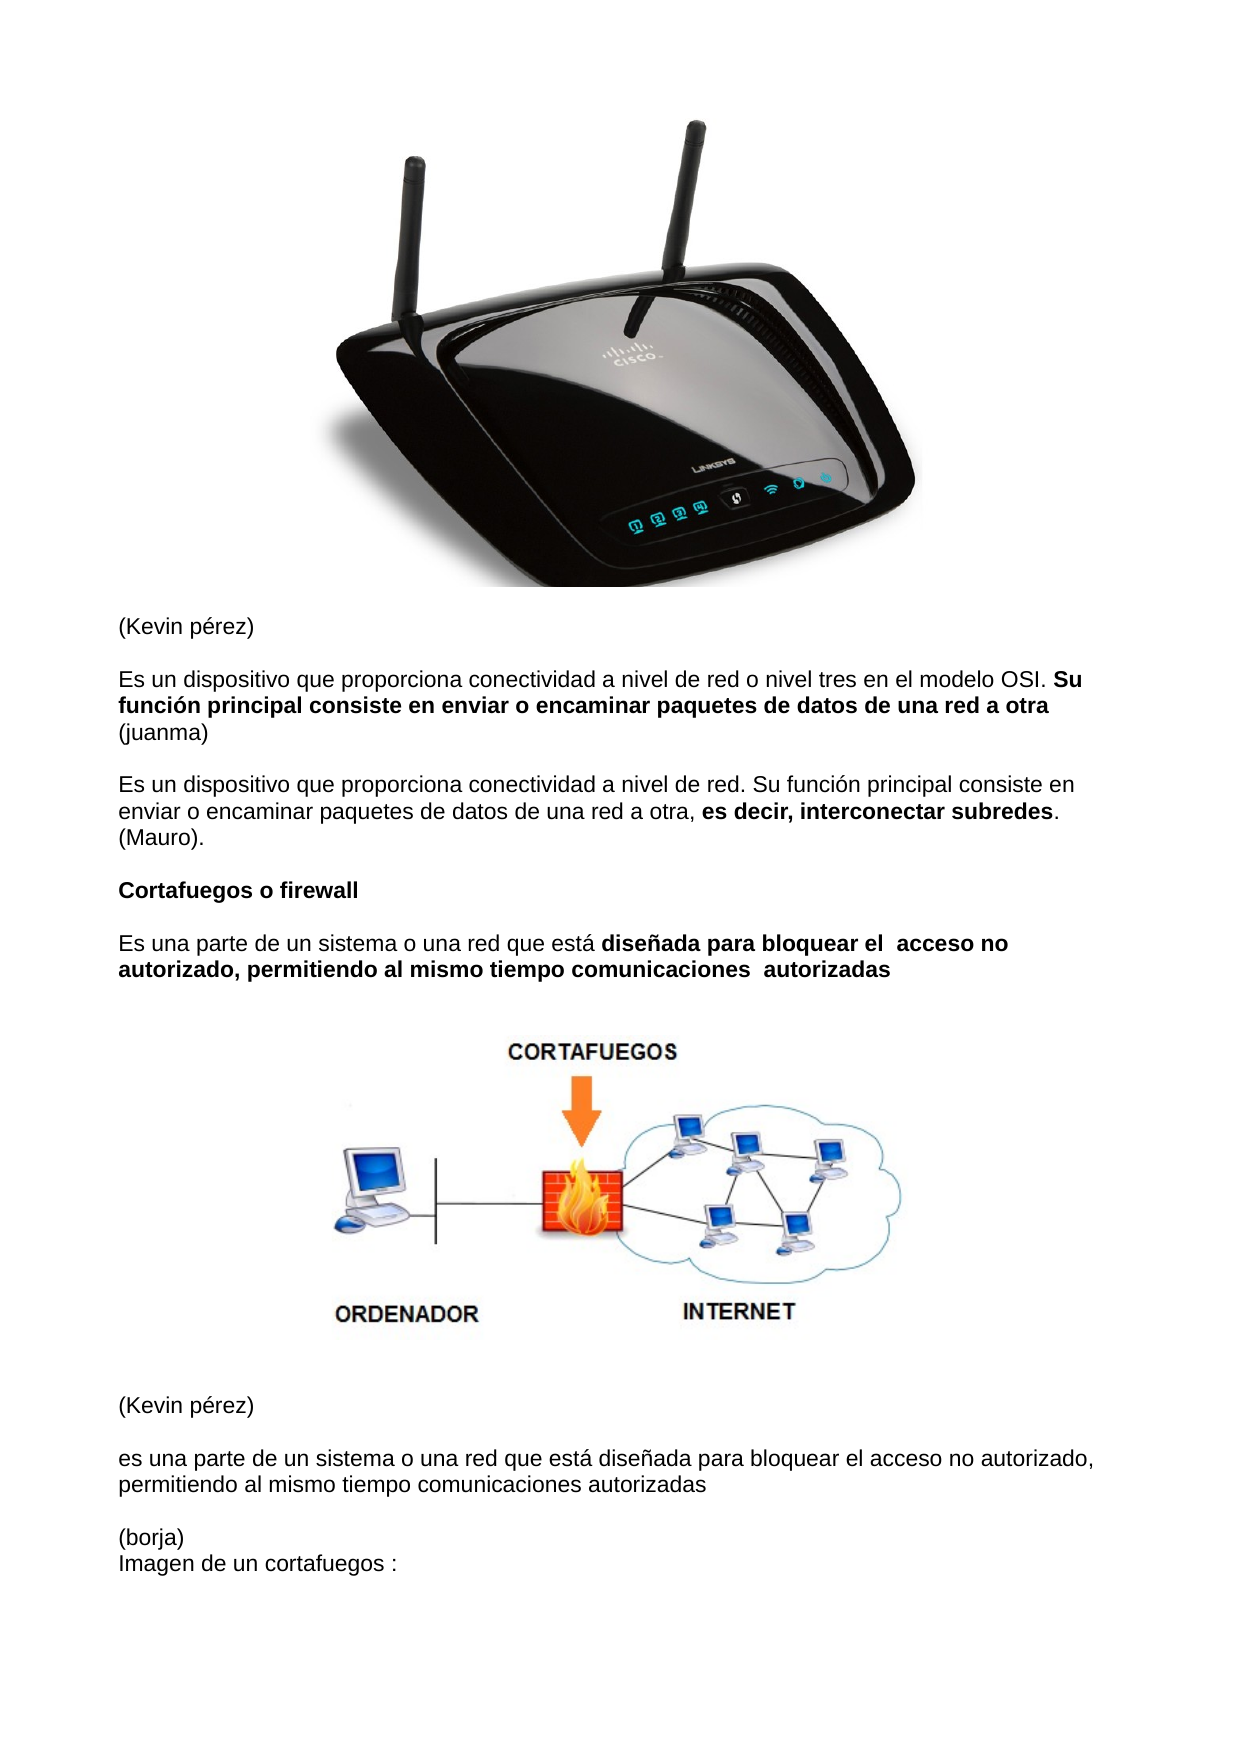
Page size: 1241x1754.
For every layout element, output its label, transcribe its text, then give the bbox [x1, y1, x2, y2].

text (borja) [118, 1524, 1122, 1550]
text (Kevin pérez) [118, 1392, 1122, 1418]
text (Kevin pérez) [118, 613, 1122, 640]
text Es un dispositivo que proporciona conectividad a nivel de red. Su función principal consiste en enviar o encaminar paquetes de datos de una red a otra, es decir, interconectar subredes.(Mauro). [118, 771, 1122, 851]
picture [331, 1035, 909, 1340]
picture [310, 118, 931, 587]
text Imagen de un cortafuegos : [118, 1550, 1122, 1576]
text Es un dispositivo que proporciona conectividad a nivel de red o nivel tres en el modelo OSI. Su función principal consiste en enviar o encaminar paquetes de datos de una red a otra [118, 666, 1122, 719]
text Es una parte de un sistema o una red que está diseñada para bloquear el acceso no autorizado, permitiendo al mismo tiempo comunicaciones autorizadas [118, 929, 1122, 982]
text (juanma) [118, 719, 1122, 745]
text es una parte de un sistema o una red que está diseñada para bloquear el acceso no autorizado, permitiendo al mismo tiempo comunicaciones autorizadas [118, 1444, 1122, 1497]
text Cortafuegos o firewall [118, 877, 1122, 903]
